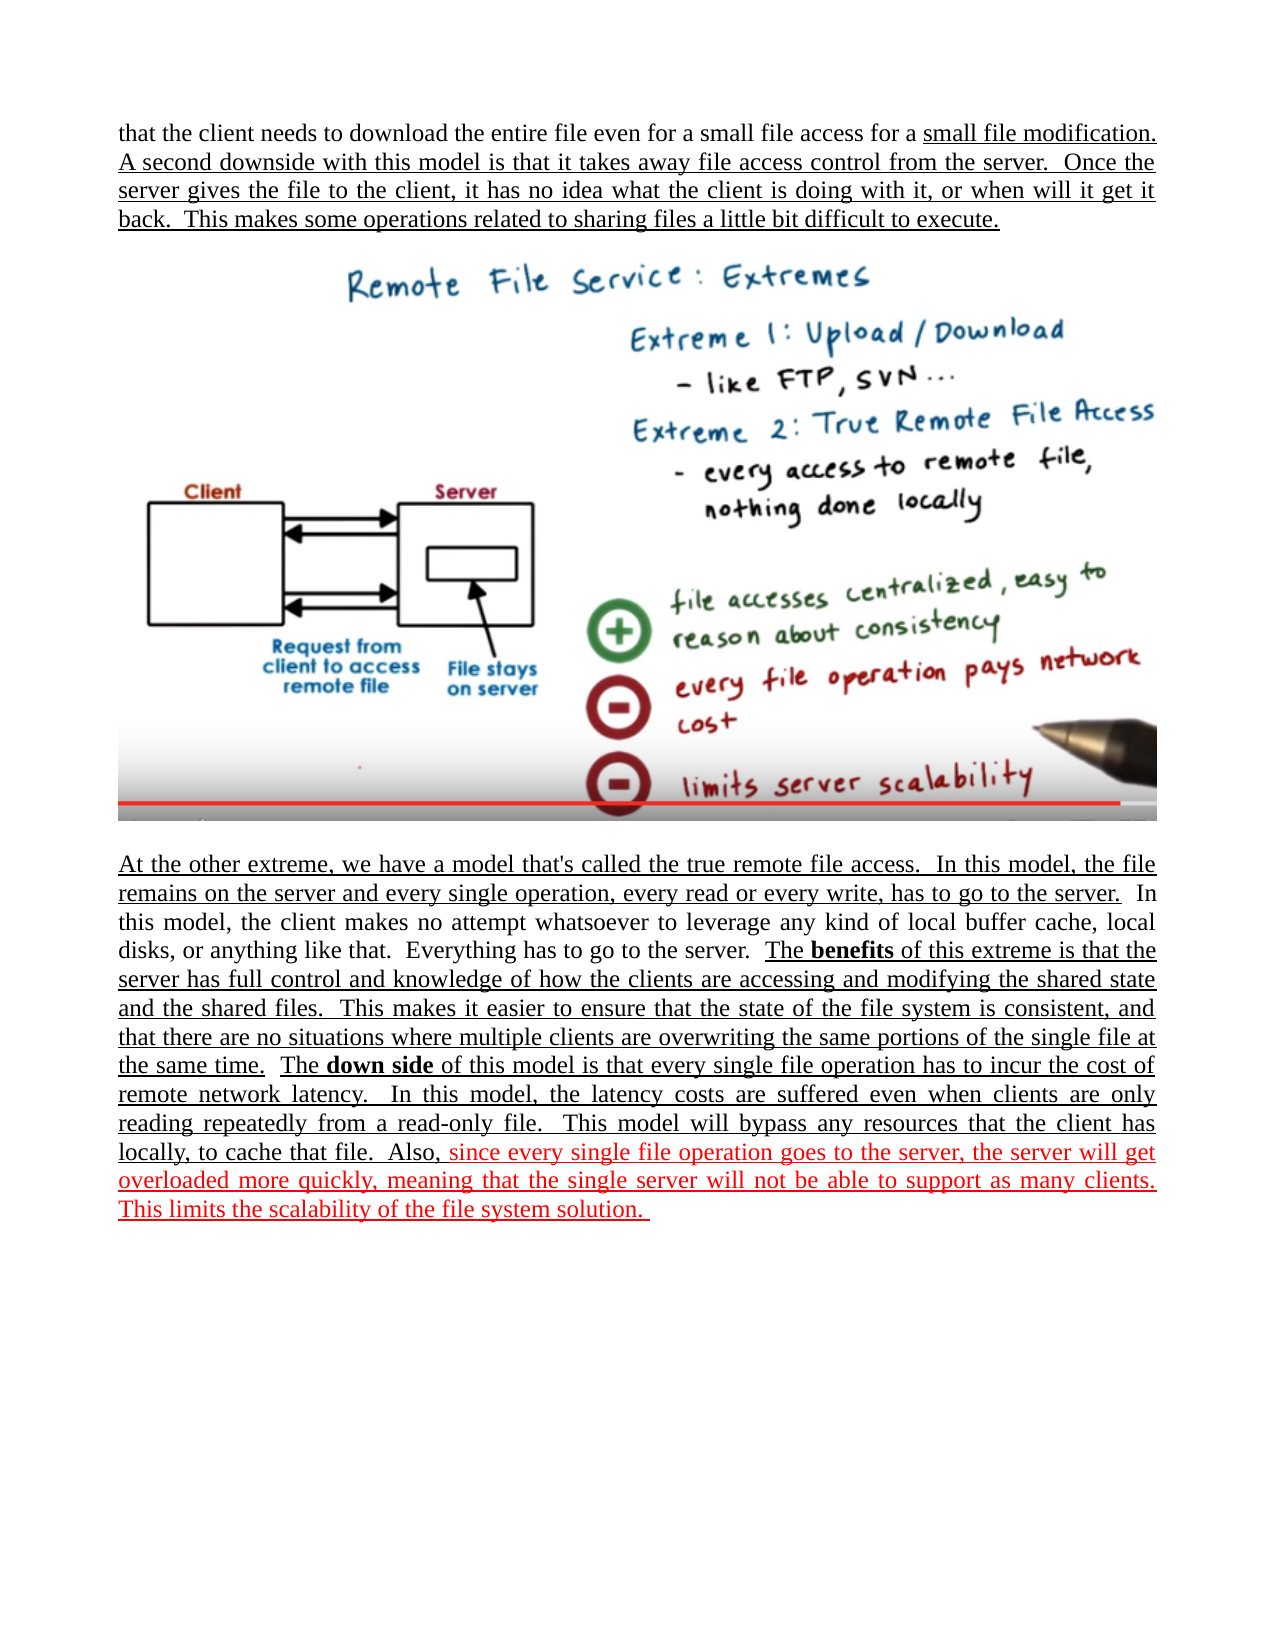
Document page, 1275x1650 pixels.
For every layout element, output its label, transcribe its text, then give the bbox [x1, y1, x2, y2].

text and the shared files. This makes it easier to ensure that the state of the file system is consistent, and that there are no situations where multiple clients are overwriting the same portions of the single file at [118, 991, 1157, 1047]
text that the client needs to download the entire file even for a small file access for a small file modification. A second downside with this model is that it takes away file access control from the server. Once the server gives the file to the client, it has no idea what the client is doing with it, or when will it get it back. This makes some operations related to sharing files a little bit difficult to execute. [118, 118, 1157, 233]
picture [118, 261, 1157, 821]
text the same time. The down side of this model is that every single file operation has to incur the cost of remote network latency. In this model, the latency costs are suffered even when clients are only [118, 1048, 1157, 1104]
text remains on the server and every single operation, every read or every write, has to go to the server. In this model, the client makes no attempt whatsoever to leverage any kind of local buffer cache, local disks, or anything like that. Everything has to go to the server. The benefits of this extreme is that the server has full control and knowledge of how the clients are accessing and modifying the shared state [118, 876, 1157, 989]
text This limits the scalability of the file system solution. [118, 1192, 1157, 1223]
text At the other extreme, we have a model that's called the true remote file access. In this model, the file [118, 849, 1157, 874]
text reading repeatedly from a read-only file. This model will bypass any resources that the client has locally, to cache that file. Also, since every single file operation goes to the server, the server will get overloaded more quickly, meaning that the single server will not be able to support as many clients. [118, 1106, 1157, 1190]
